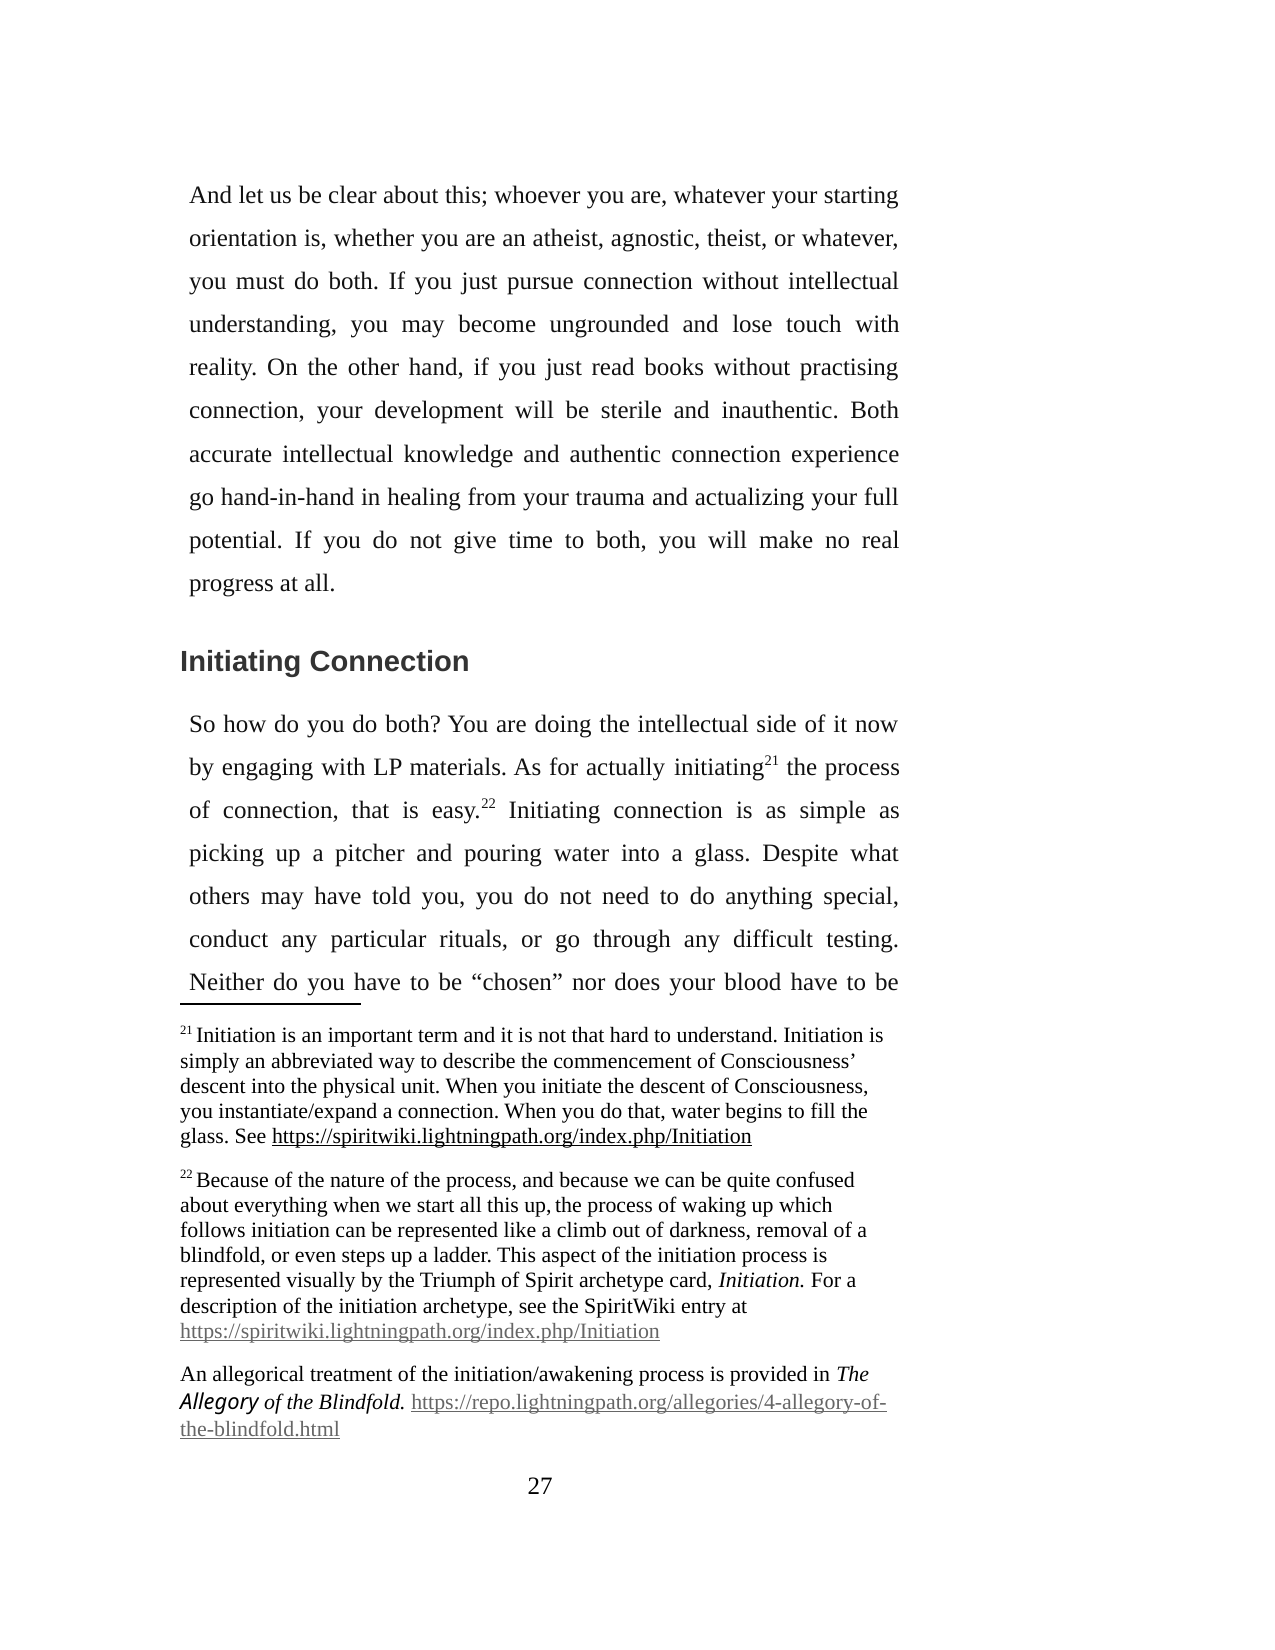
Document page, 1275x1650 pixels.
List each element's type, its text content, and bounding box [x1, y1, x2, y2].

subtitle Initiating Connection [180, 644, 900, 678]
text So how do you do both? You are doing the intellectual side of it now by engaging with LP materials. As for actually initiating the process of connection, that is easy. Initiating connection is as simple as picking up a pitcher and pouring water into a glass. Despite what others may have told you, you do not need to do anything special, conduct any particular rituals, or go through any difficult testing. Neither do you have to be “chosen” nor does your blood have to be [189, 709, 900, 996]
text An allegorical treatment of the initiation/awakening process is provided in The Allegory of the Blindfold. https://repo.lightningpath.org/allegories/4-allegory-of-the-blindfold.html [180, 1361, 900, 1441]
text Because of the nature of the process, and because we can be quite confused about everything when we start all this up, the process of waking up which follows initiation can be represented like a climb out of darkness, removal of a blindfold, or even steps up a ladder. This aspect of the initiation process is represented visually by the Triumph of Spirit archetype card, Initiation. For a description of the initiation archetype, see the SpiritWiki entry at https://spiritwiki.lightningpath.org/index.php/Initiation [180, 1167, 900, 1343]
text Initiation is an important term and it is not that hard to understand. Initiation is simply an abbreviated way to describe the commencement of Consciousness’ descent into the physical unit. When you initiate the descent of Consciousness, you instantiate/expand a connection. When you do that, water begins to fill the glass. See https://spiritwiki.lightningpath.org/index.php/Initiation [180, 1022, 900, 1148]
text And let us be clear about this; whoever you are, whatever your starting orientation is, whether you are an atheist, agnostic, theist, or whatever, you must do both. If you just pursue connection without intellectual understanding, you may become ungrounded and lose touch with reality. On the other hand, if you just read books without practising connection, your development will be sterile and inauthentic. Both accurate intellectual knowledge and authentic connection experience go hand-in-hand in healing from your trauma and actualizing your full potential. If you do not give time to both, you will make no real progress at all. [189, 180, 900, 597]
